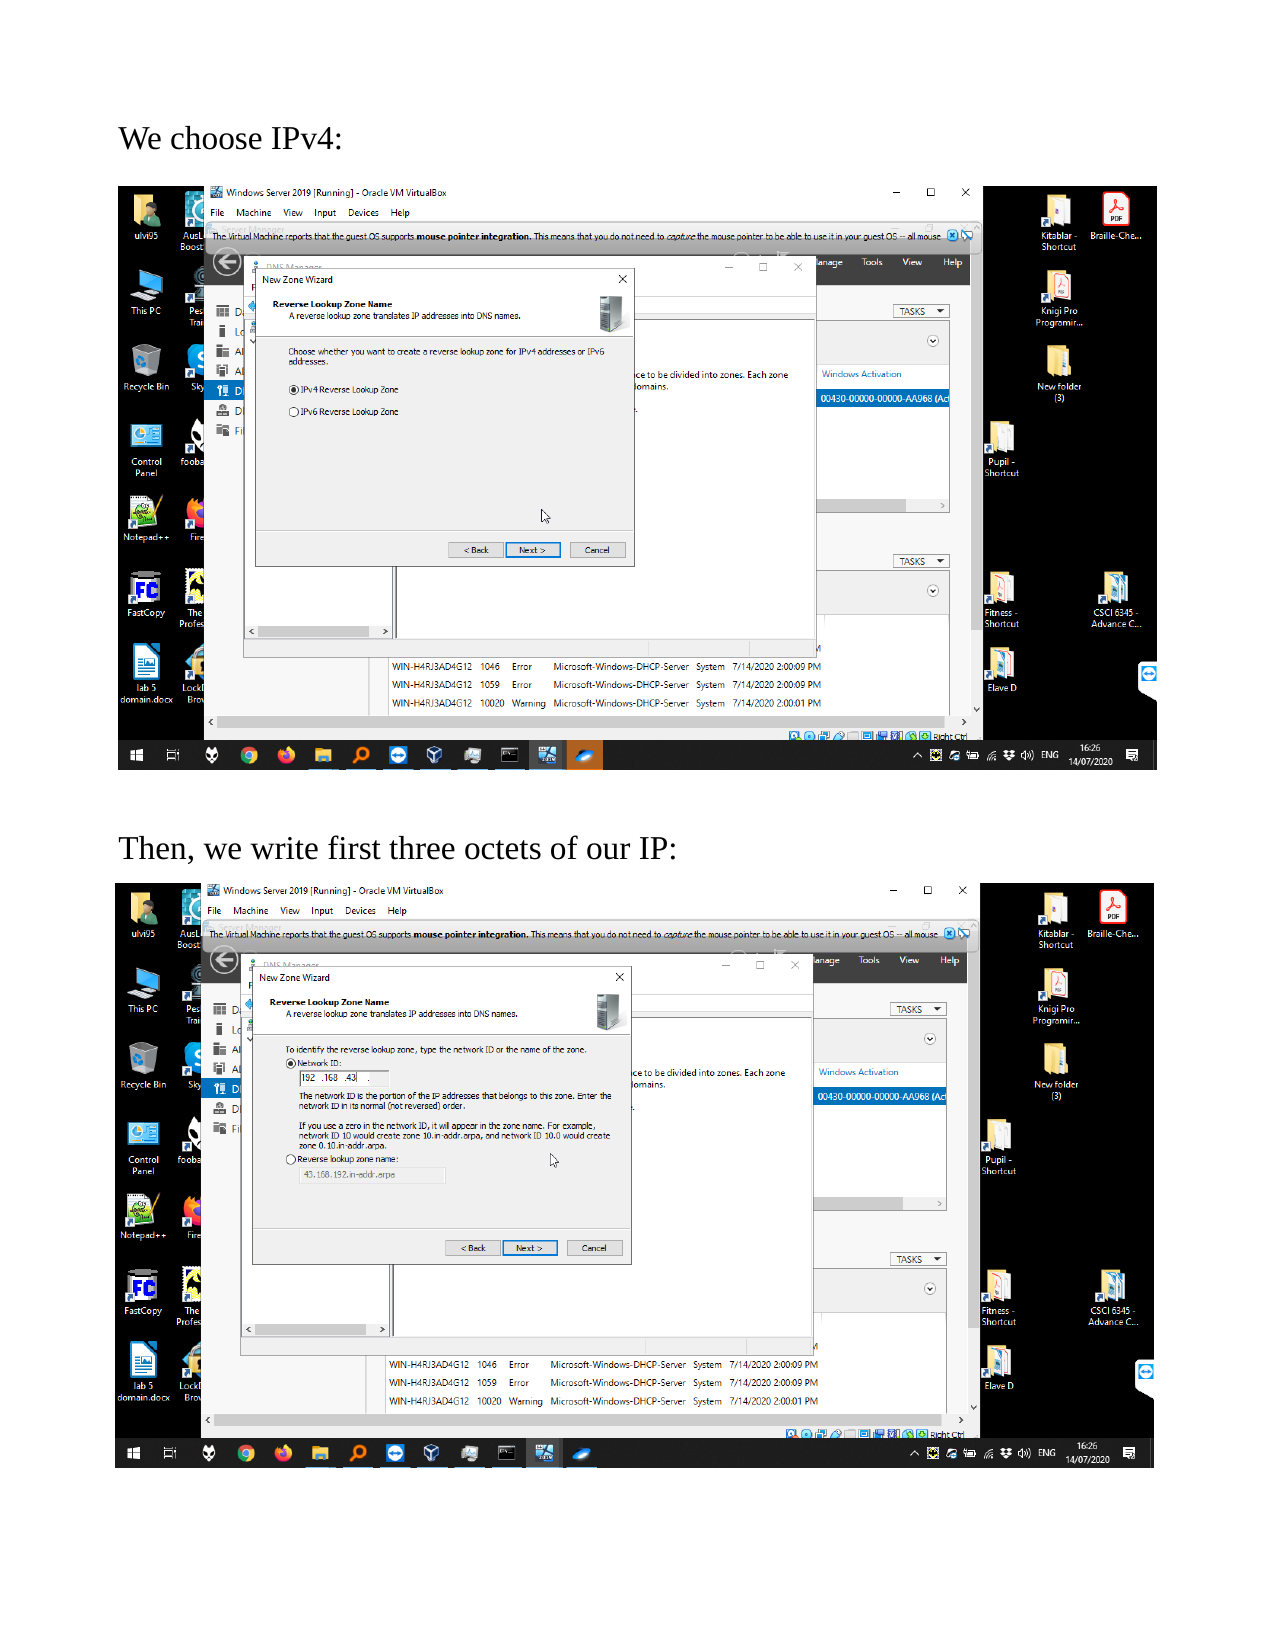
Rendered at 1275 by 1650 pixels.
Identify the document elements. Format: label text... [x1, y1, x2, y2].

text Then, we write first three octets of our IP: [118, 828, 1157, 866]
picture [118, 186, 1157, 770]
picture [115, 883, 1154, 1468]
text We choose IPv4: [118, 118, 1157, 156]
